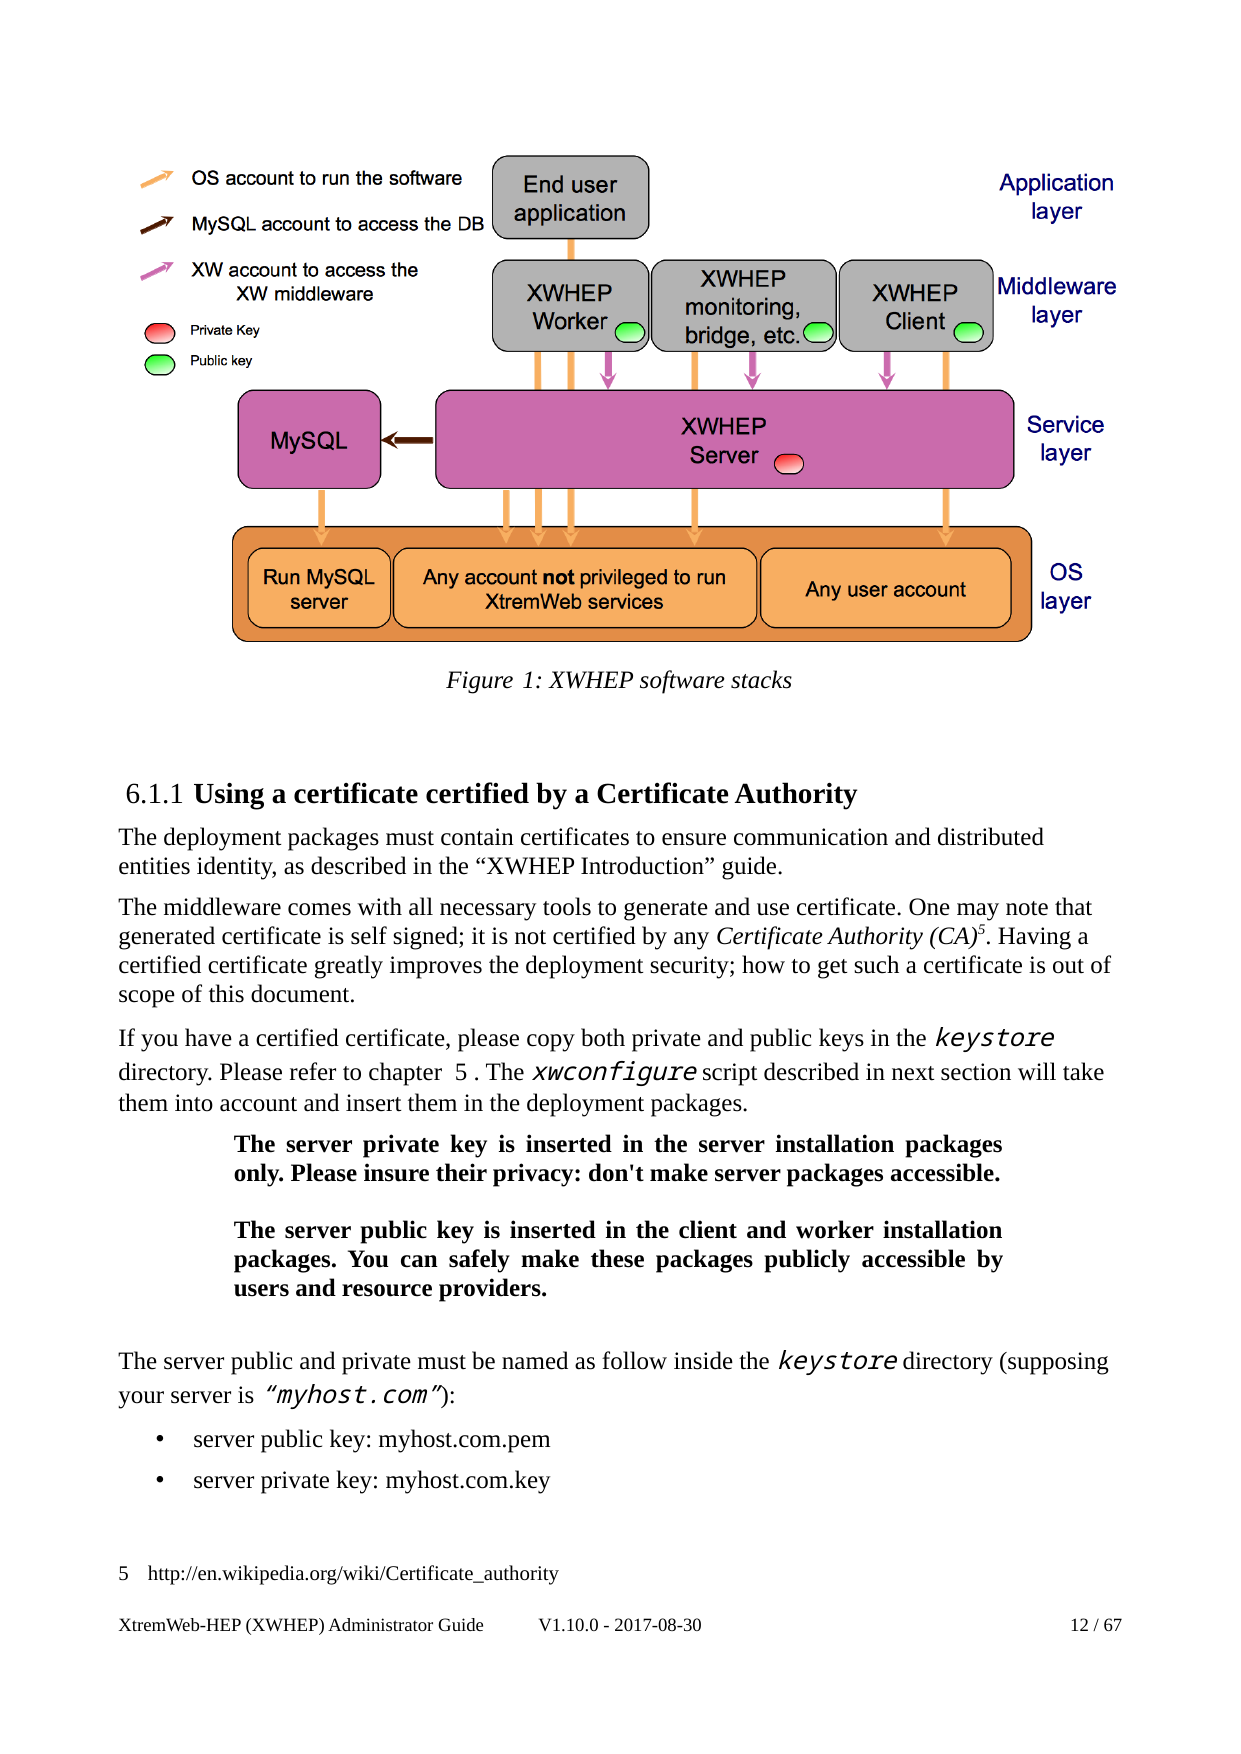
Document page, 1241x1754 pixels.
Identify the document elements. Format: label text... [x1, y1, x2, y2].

list server public key: myhost.com.pem [156, 1424, 1122, 1452]
picture [118, 132, 1123, 666]
text The middleware comes with all necessary tools to generate and use certificate. One may note that generated certificate is self signed; it is not certified by any Certificate Authority (CA). Having a certified certificate greatly improves the deployment security; how to get such a certificate is out of scope of this document. [118, 892, 1122, 1007]
list server private key: myhost.com.key [156, 1465, 1122, 1494]
text Figure 1: XWHEP software stacks [118, 666, 1122, 694]
subtitle Using a certificate certified by a Certificate Authority [118, 776, 1122, 810]
text http://en.wikipedia.org/wiki/Certificate_authority [118, 1561, 1122, 1585]
text If you have a certified certificate, please copy both private and public keys in the keystore directory. Please refer to chapter 5. The xwconfigure script described in next section will take them into account and insert them in the deployment packages. [118, 1020, 1122, 1117]
text The deployment packages must contain certificates to ensure communication and distributed entities identity, as described in the “XWHEP Introduction” guide. [118, 822, 1122, 880]
text The server private key is inserted in the server installation packages only. Please insure their privacy: don't make server packages accessible. [233, 1129, 1004, 1187]
text The server public key is inserted in the client and worker installation packages. You can safely make these packages publicly accessible by users and resource providers. [233, 1216, 1004, 1302]
text The server public and private must be named as follow inside the keystore directory (supposing your server is “myhost.com”): [118, 1343, 1122, 1411]
